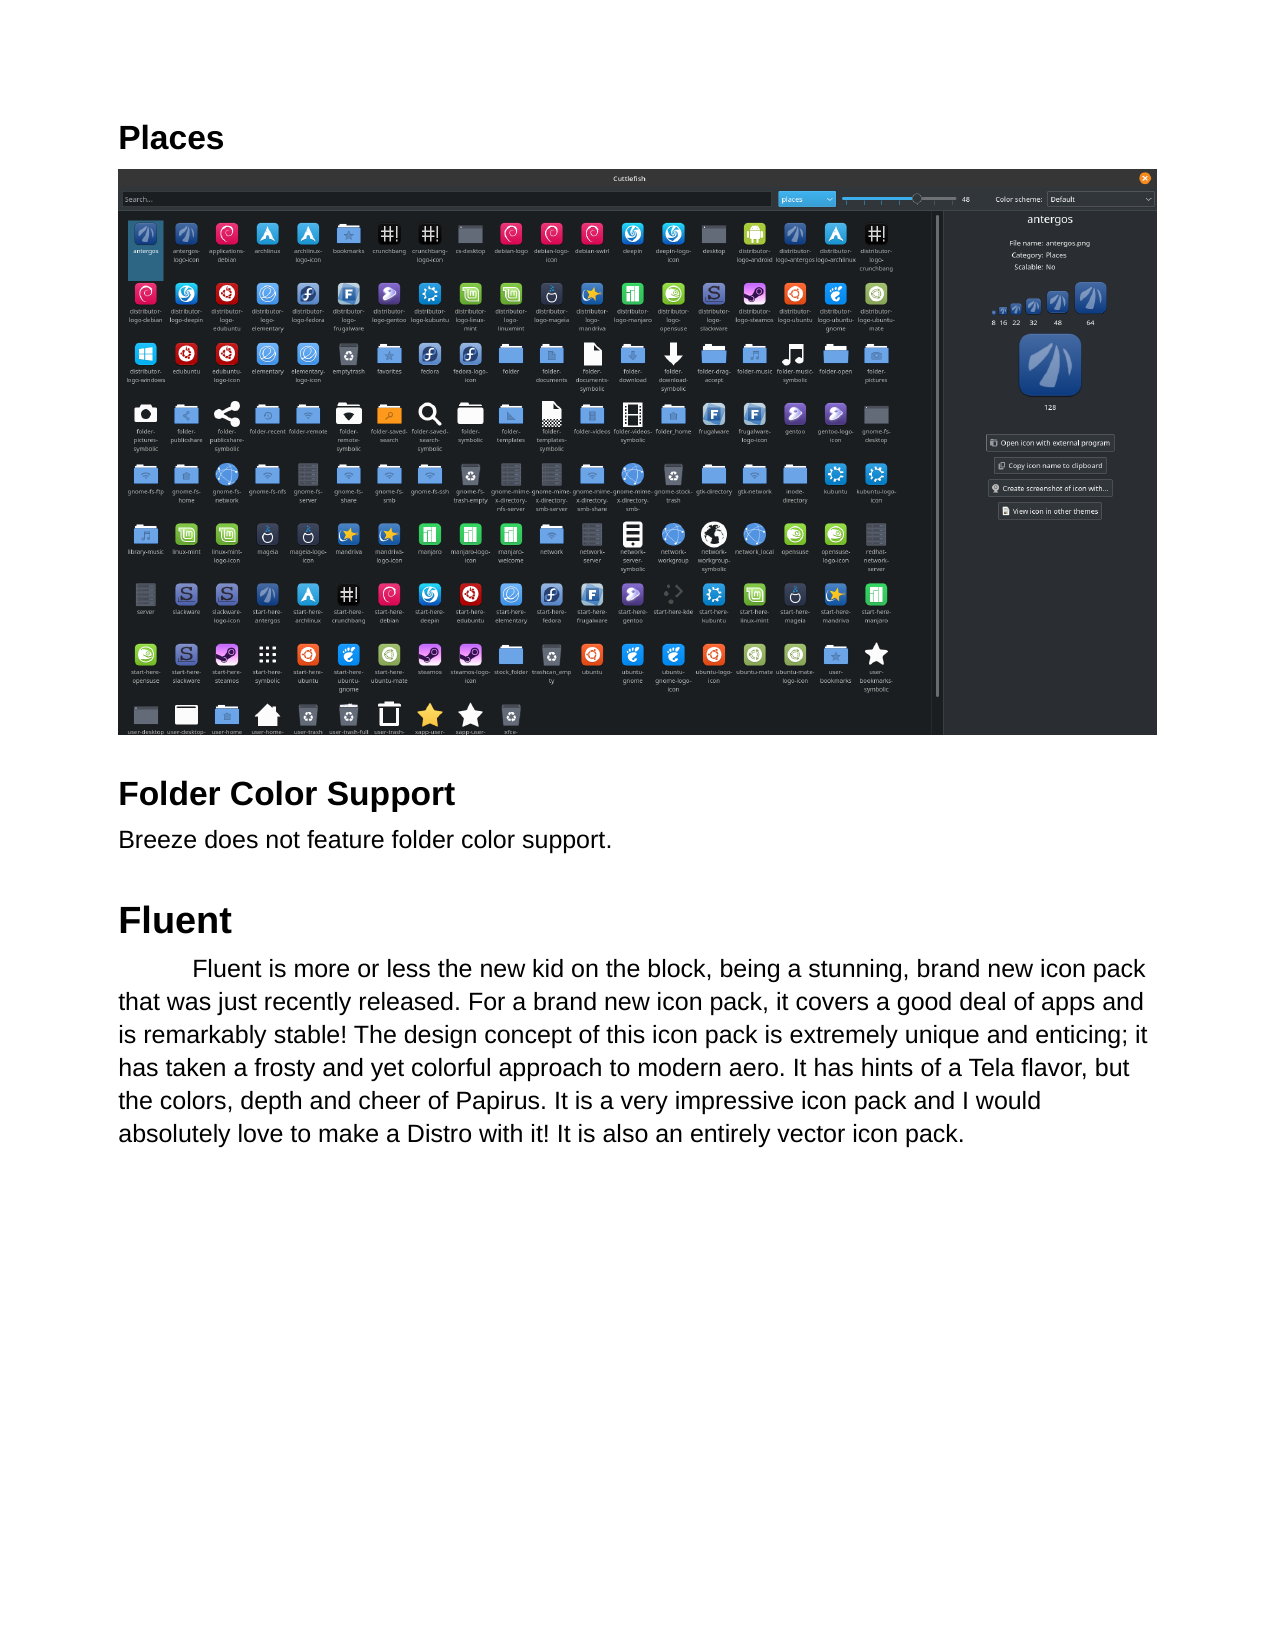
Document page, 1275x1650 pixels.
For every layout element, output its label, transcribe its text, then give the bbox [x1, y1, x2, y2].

picture [118, 169, 1157, 735]
text Breeze does not feature folder color support. [118, 825, 1157, 854]
text Fluent is more or less the new kid on the block, being a stunning, brand new icon pack that was just recently released. For a brand new icon pack, it covers a good deal of apps and is remarkably stable! The design concept of this icon pack is extremely unique and enticing; it has taken a frosty and yet colorful approach to modern aero. It has hints of a Tela flavor, but the colors, depth and cheer of Papirus. It is a very impressive icon pack and I would absolutely love to make a Distro with it! It is also an entirely vector icon pack. [118, 954, 1157, 1148]
subtitle Folder Color Support [118, 774, 1157, 813]
subtitle Places [118, 118, 1157, 157]
subtitle Fluent [118, 898, 1157, 942]
